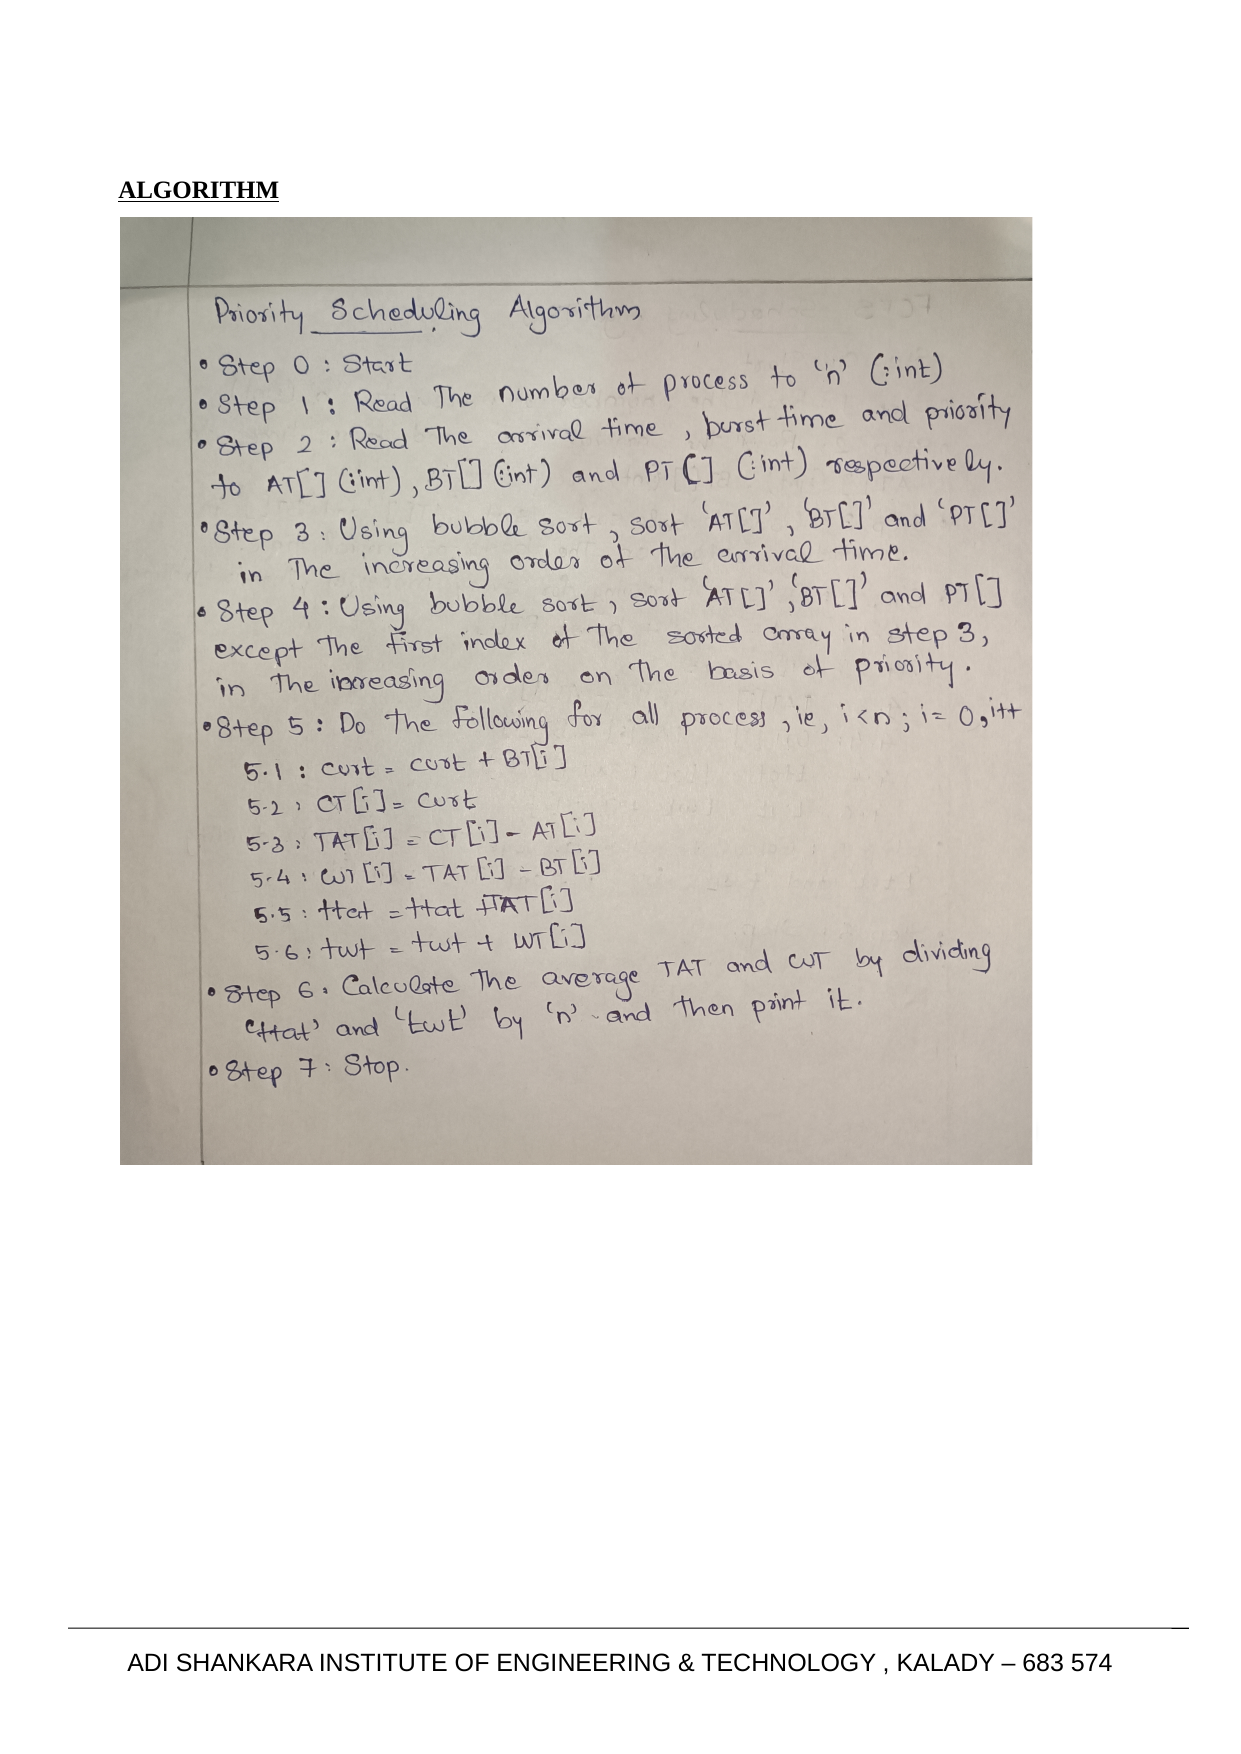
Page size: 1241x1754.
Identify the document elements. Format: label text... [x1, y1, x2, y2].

text ALGORITHM [118, 176, 1122, 204]
picture [120, 257, 1033, 524]
